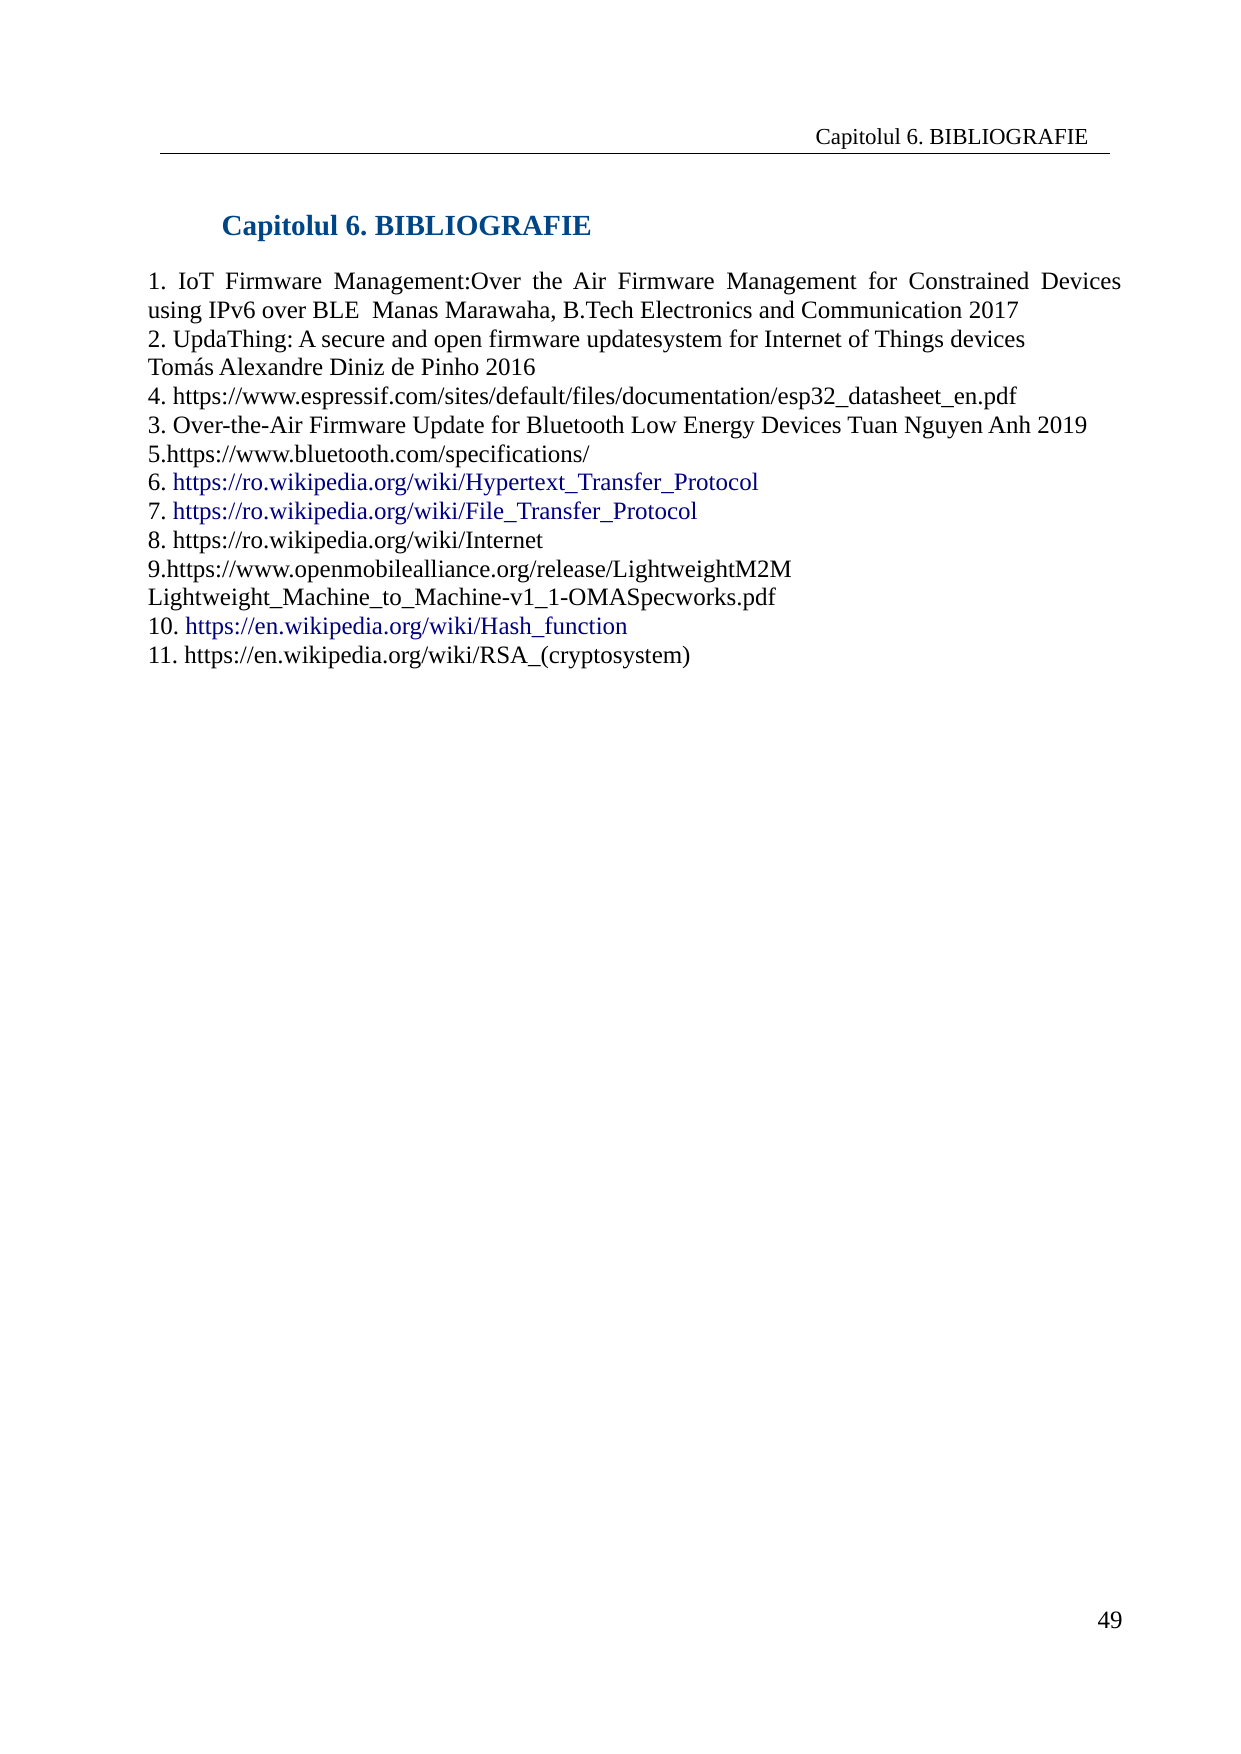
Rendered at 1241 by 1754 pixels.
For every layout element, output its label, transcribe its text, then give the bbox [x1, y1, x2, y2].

text 10. https://en.wikipedia.org/wiki/Hash_function [148, 611, 1122, 640]
text 7. https://ro.wikipedia.org/wiki/File_Transfer_Protocol [148, 496, 1122, 525]
text 4. https://www.espressif.com/sites/default/files/documentation/esp32_datasheet_en.pdf [148, 381, 1122, 410]
subtitle BIBLIOGRAFIE [221, 208, 1122, 241]
text 9.https://www.openmobilealliance.org/release/LightweightM2M Lightweight_Machine_to_Machine-v1_1-OMASpecworks.pdf [148, 554, 1122, 611]
text 3. Over-the-Air Firmware Update for Bluetooth Low Energy Devices Tuan Nguyen Anh 2019 [148, 410, 1122, 439]
text 8. https://ro.wikipedia.org/wiki/Internet [148, 525, 1122, 554]
text 5.https://www.bluetooth.com/specifications/ [148, 439, 1122, 467]
text 2. UpdaThing: A secure and open firmware updatesystem for Internet of Things devices [148, 324, 1122, 352]
text Tomás Alexandre Diniz de Pinho 2016 [148, 352, 1122, 381]
text 6. https://ro.wikipedia.org/wiki/Hypertext_Transfer_Protocol [148, 467, 1122, 496]
text 1. IoT Firmware Management:Over the Air Firmware Management for Constrained Devices using IPv6 over BLE Manas Marawaha, B.Tech Electronics and Communication 2017 [148, 266, 1122, 324]
text 11. https://en.wikipedia.org/wiki/RSA_(cryptosystem) [148, 640, 1122, 669]
